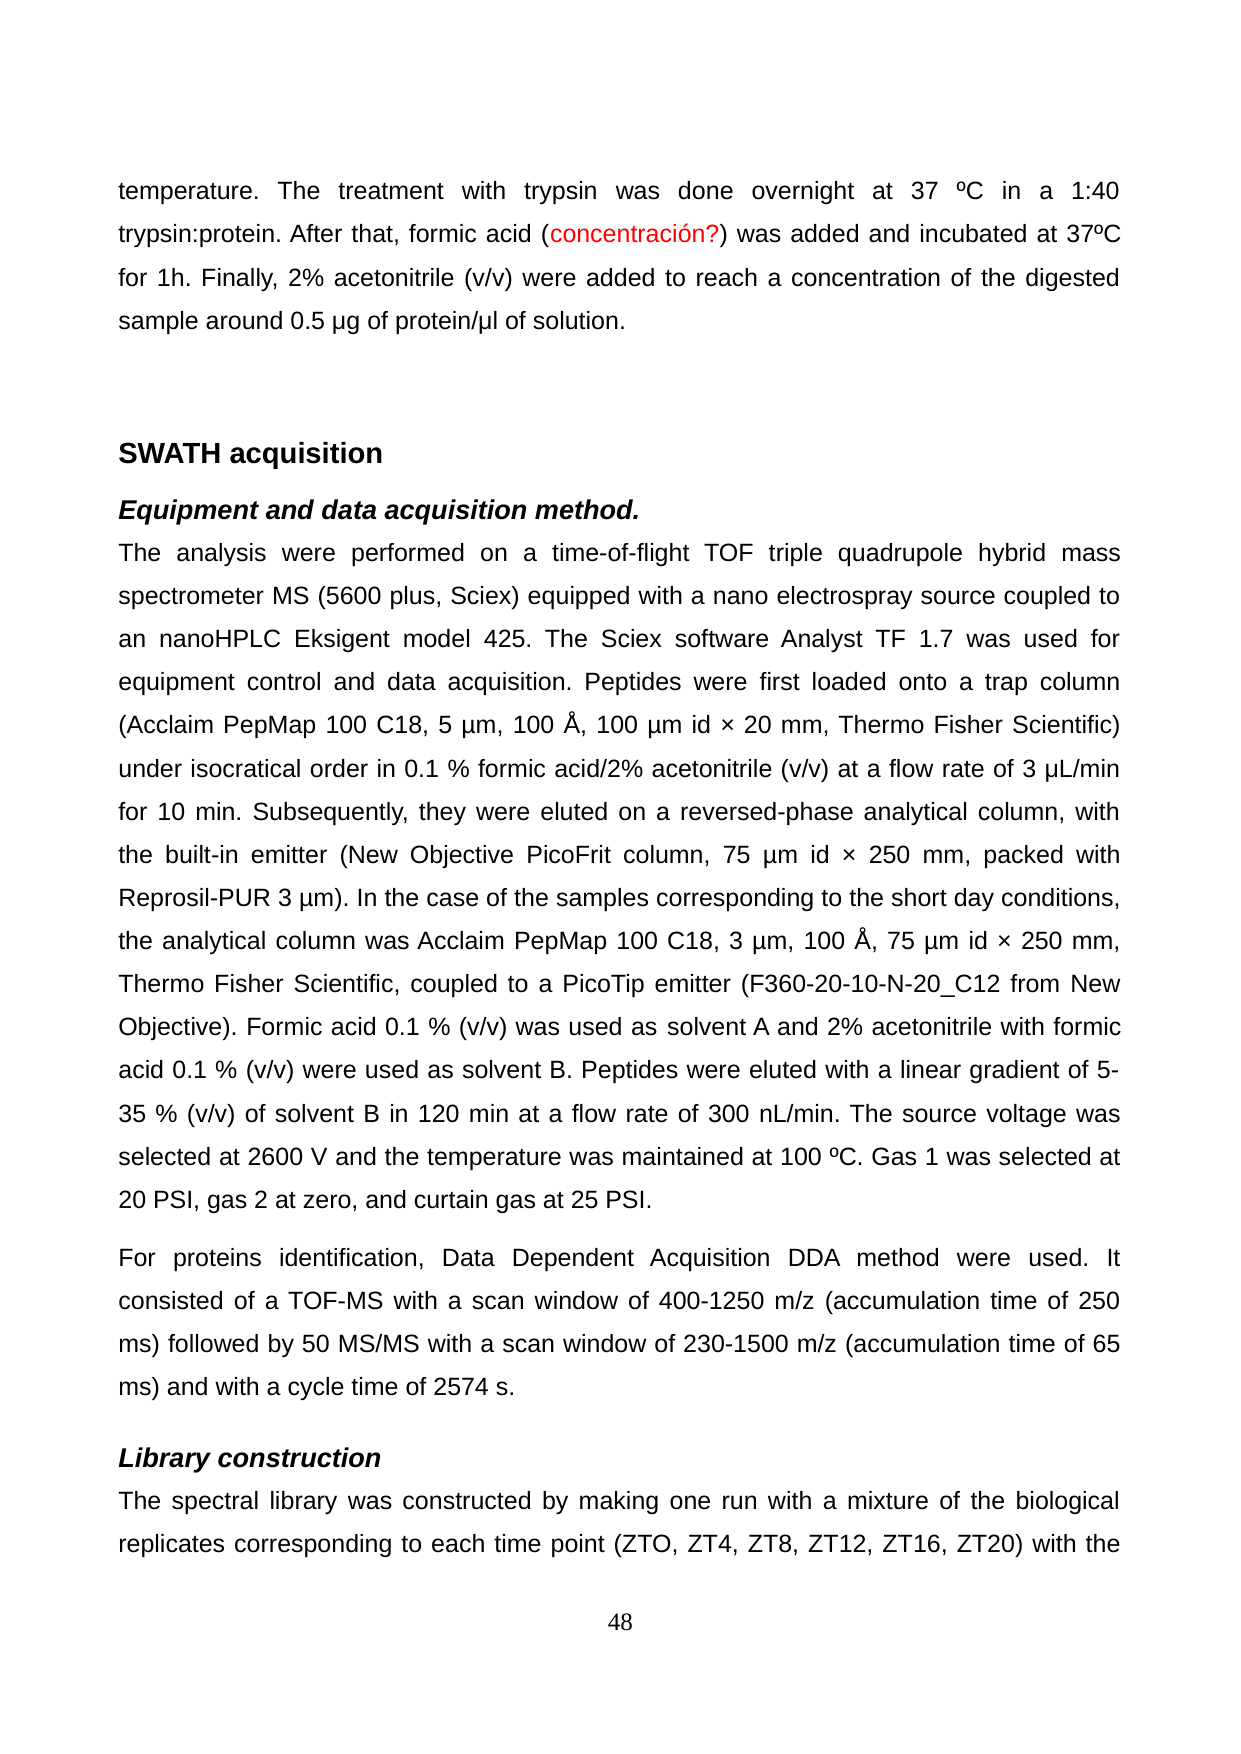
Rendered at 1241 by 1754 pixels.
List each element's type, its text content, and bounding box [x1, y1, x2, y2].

text The analysis were performed on a time-of-flight TOF triple quadrupole hybrid mass spectrometer MS (5600 plus, Sciex) equipped with a nano electrospray source coupled to an nanoHPLC Eksigent model 425. The Sciex software Analyst TF 1.7 was used for equipment control and data acquisition. Peptides were first loaded onto a trap column (Acclaim PepMap 100 C18, 5 µm, 100 Å, 100 µm id × 20 mm, Thermo Fisher Scientific) under isocratical order in 0.1 % formic acid/2% acetonitrile (v/v) at a flow rate of 3 μL/min for 10 min. Subsequently, they were eluted on a reversed-phase analytical column, with the built-in emitter (New Objective PicoFrit column, 75 µm id × 250 mm, packed with Reprosil-PUR 3 µm). In the case of the samples corresponding to the short day conditions, the analytical column was Acclaim PepMap 100 C18, 3 µm, 100 Å, 75 µm id × 250 mm, Thermo Fisher Scientific, coupled to a PicoTip emitter (F360-20-10-N-20_C12 from New Objective). Formic acid 0.1 % (v/v) was used as solvent A and 2% acetonitrile with formic acid 0.1 % (v/v) were used as solvent B. Peptides were eluted with a linear gradient of 5-35 % (v/v) of solvent B in 120 min at a flow rate of 300 nL/min. The source voltage was selected at 2600 V and the temperature was maintained at 100 ºC. Gas 1 was selected at 20 PSI, gas 2 at zero, and curtain gas at 25 PSI. [118, 538, 1122, 1214]
text For proteins identification, Data Dependent Acquisition DDA method were used. It consisted of a TOF-MS with a scan window of 400-1250 m/z (accumulation time of 250 ms) followed by 50 MS/MS with a scan window of 230-1500 m/z (accumulation time of 65 ms) and with a cycle time of 2574 s. [118, 1243, 1122, 1401]
text temperature. The treatment with trypsin was done overnight at 37 ºC in a 1:40 trypsin:protein. After that, formic acid (concentración?) was added and incubated at 37ºC for 1h. Finally, 2% acetonitrile (v/v) were added to reach a concentration of the digested sample around 0.5 μg of protein/μl of solution. [118, 176, 1122, 334]
subtitle Equipment and data acquisition method. [118, 494, 1122, 526]
text The spectral library was constructed by making one run with a mixture of the biological replicates corresponding to each time point (ZTO, ZT4, ZT8, ZT12, ZT16, ZT20) with the [118, 1486, 1122, 1558]
subtitle Library construction [118, 1442, 1122, 1473]
subtitle SWATH acquisition [118, 436, 1122, 469]
